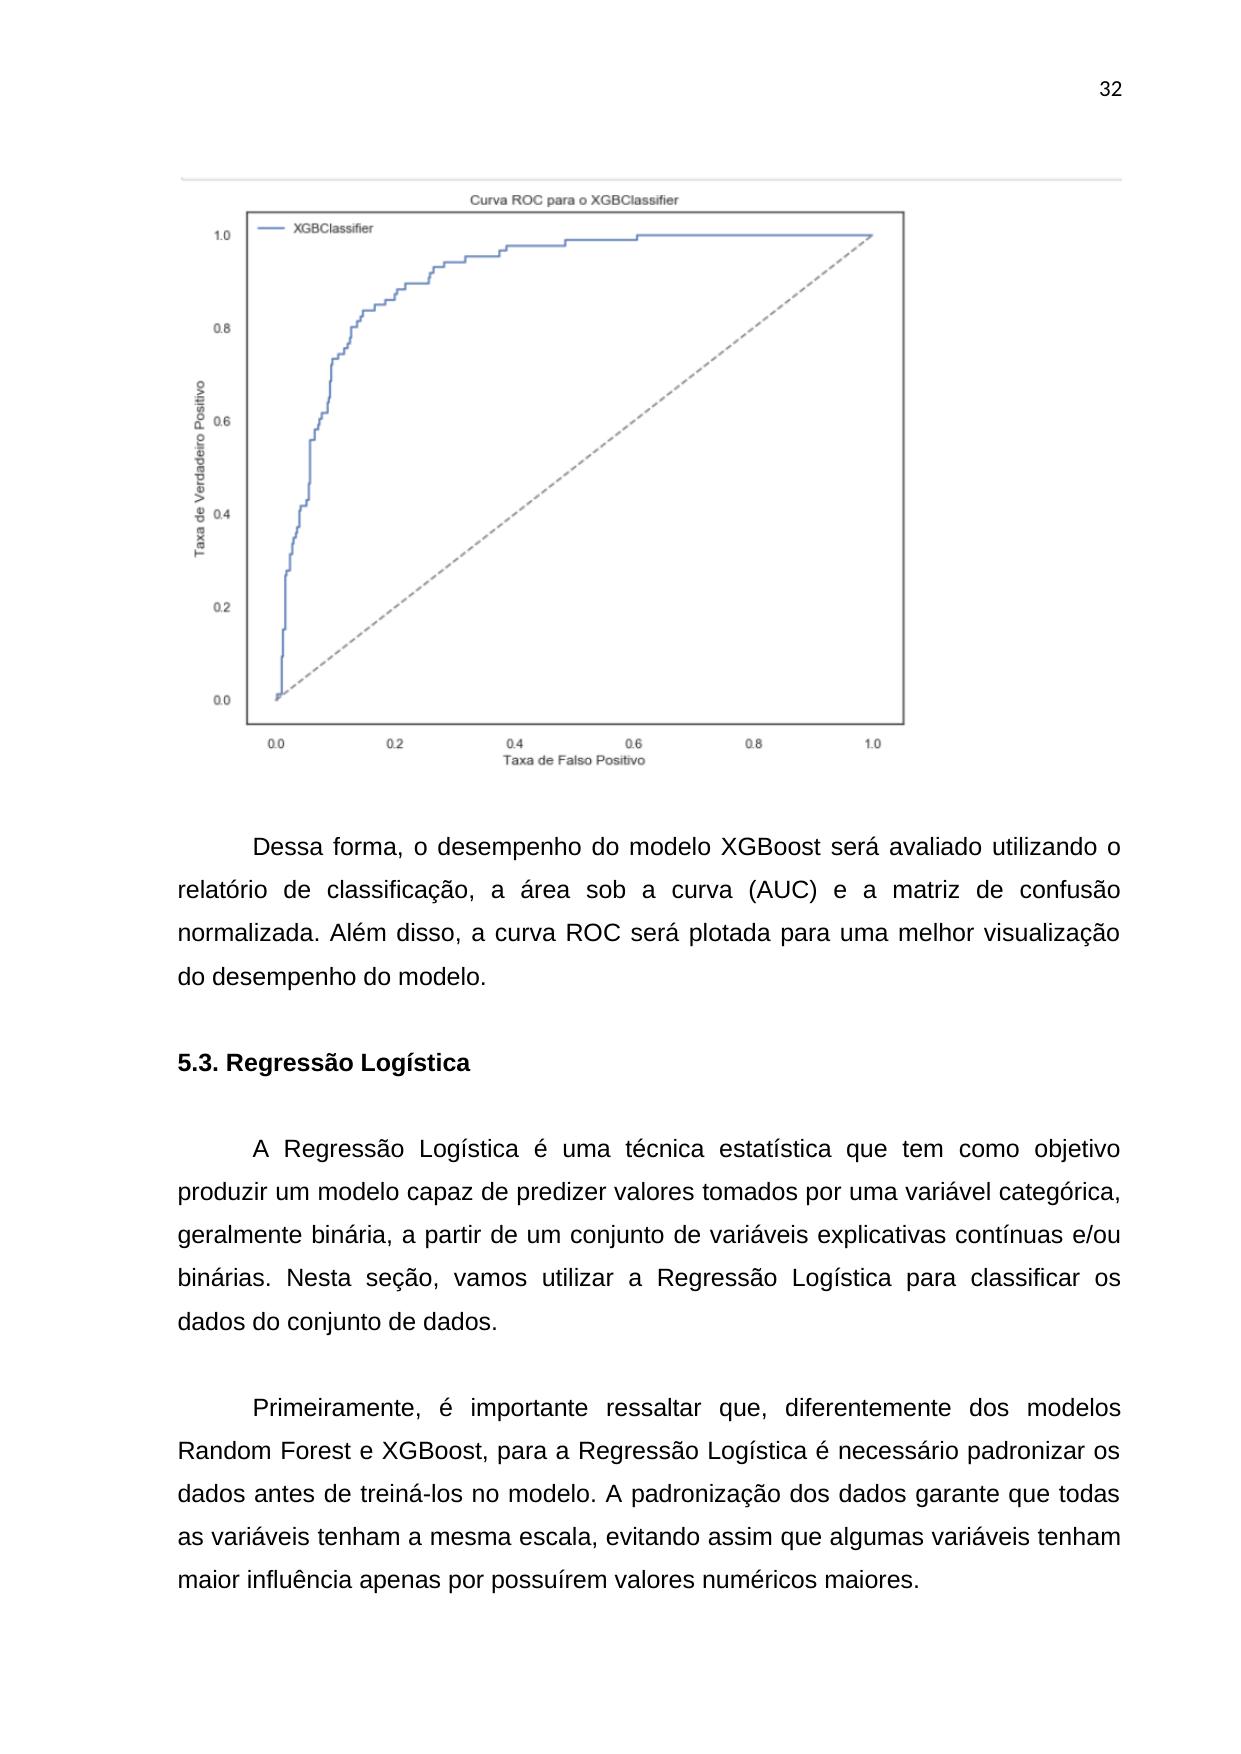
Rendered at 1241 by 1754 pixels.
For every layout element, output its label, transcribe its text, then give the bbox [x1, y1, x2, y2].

text A Regressão Logística é uma técnica estatística que tem como objetivo produzir um modelo capaz de predizer valores tomados por uma variável categórica, geralmente binária, a partir de um conjunto de variáveis explicativas contínuas e/ou binárias. Nesta seção, vamos utilizar a Regressão Logística para classificar os dados do conjunto de dados. [177, 1134, 1122, 1335]
subtitle 5.3. Regressão Logística [177, 1048, 1122, 1077]
text Dessa forma, o desempenho do modelo XGBoost será avaliado utilizando o relatório de classificação, a área sob a curva (AUC) e a matriz de confusão normalizada. Além disso, a curva ROC será plotada para uma melhor visualização do desempenho do modelo. [177, 832, 1122, 990]
text Primeiramente, é importante ressaltar que, diferentemente dos modelos Random Forest e XGBoost, para a Regressão Logística é necessário padronizar os dados antes de treiná-los no modelo. A padronização dos dados garante que todas as variáveis tenham a mesma escala, evitando assim que algumas variáveis tenham maior influência apenas por possuírem valores numéricos maiores. [177, 1393, 1122, 1594]
picture [177, 177, 1123, 775]
